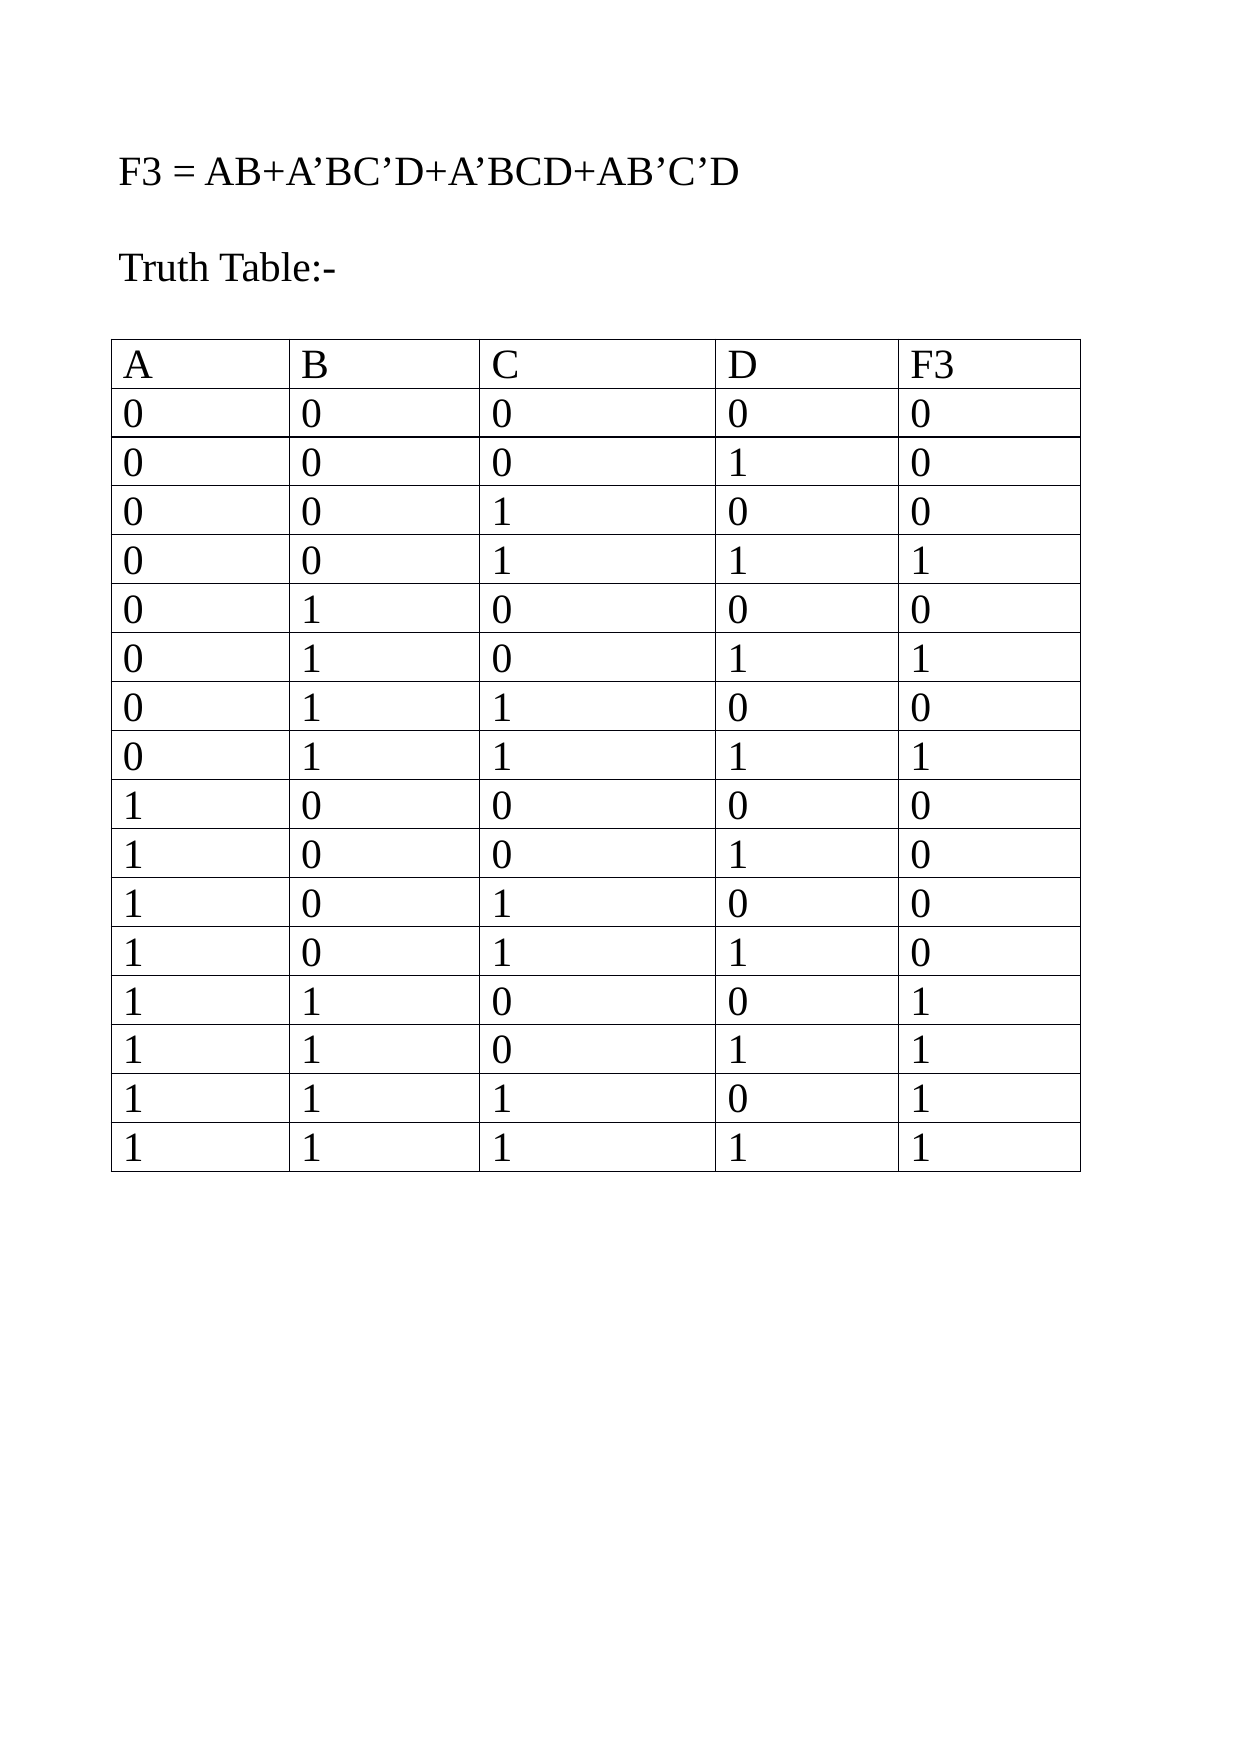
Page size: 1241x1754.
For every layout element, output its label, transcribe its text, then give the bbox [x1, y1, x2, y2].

table_cell 0 [716, 780, 898, 828]
table_cell 1 [290, 1025, 479, 1073]
table_cell 0 [899, 584, 1080, 632]
text F3 = AB+A’BC’D+A’BCD+AB’C’D [118, 147, 1122, 195]
table_cell 0 [112, 682, 289, 730]
table_cell 1 [112, 927, 289, 975]
table_cell 1 [480, 927, 715, 975]
table_cell 0 [290, 780, 479, 828]
table_cell 0 [716, 976, 898, 1024]
table_cell 1 [899, 633, 1080, 681]
table_cell 1 [899, 976, 1080, 1024]
table_cell 0 [290, 438, 479, 485]
table_cell 0 [899, 438, 1080, 485]
table_cell 0 [290, 535, 479, 583]
table_cell 1 [112, 1123, 289, 1171]
table_cell 0 [112, 438, 289, 485]
table_cell 1 [480, 486, 715, 534]
table_cell 1 [480, 1123, 715, 1171]
table_cell 1 [716, 829, 898, 877]
table_cell 1 [112, 780, 289, 828]
table_cell 0 [112, 633, 289, 681]
table_header B [290, 340, 479, 387]
table_cell 0 [899, 682, 1080, 730]
table_header F3 [899, 340, 1080, 387]
table_cell 1 [112, 976, 289, 1024]
table_cell 0 [480, 584, 715, 632]
table_cell 1 [290, 633, 479, 681]
table_cell 0 [480, 976, 715, 1024]
table_cell 1 [290, 584, 479, 632]
table_cell 1 [899, 535, 1080, 583]
table_cell 0 [290, 927, 479, 975]
table_cell 0 [899, 389, 1080, 436]
table_cell 0 [899, 878, 1080, 926]
table_cell 0 [480, 780, 715, 828]
table_cell 1 [112, 878, 289, 926]
text Truth Table:- [118, 243, 1122, 291]
table_cell 0 [112, 731, 289, 779]
table_cell 1 [290, 1123, 479, 1171]
table_cell 0 [480, 829, 715, 877]
table_cell 1 [480, 682, 715, 730]
table_cell 0 [480, 1025, 715, 1073]
table_cell 1 [290, 1074, 479, 1122]
table_cell 0 [716, 389, 898, 436]
table_cell 0 [899, 927, 1080, 975]
table_cell 0 [112, 486, 289, 534]
table_cell 1 [290, 682, 479, 730]
table_cell 0 [112, 535, 289, 583]
table_cell 1 [716, 535, 898, 583]
table_cell 1 [716, 731, 898, 779]
table_cell 1 [899, 1074, 1080, 1122]
table_cell 1 [290, 731, 479, 779]
table_cell 1 [716, 633, 898, 681]
table_cell 1 [716, 927, 898, 975]
table_cell 1 [716, 438, 898, 485]
table_cell 0 [716, 878, 898, 926]
table_cell 0 [480, 389, 715, 436]
table_cell 0 [899, 486, 1080, 534]
table_cell 0 [480, 438, 715, 485]
table_cell 0 [290, 486, 479, 534]
table_cell 0 [716, 584, 898, 632]
table_cell 0 [290, 878, 479, 926]
table_header D [716, 340, 898, 387]
table_header A [112, 340, 289, 387]
table_cell 0 [290, 829, 479, 877]
table_cell 1 [480, 1074, 715, 1122]
table_cell 0 [112, 389, 289, 436]
table_cell 1 [899, 1025, 1080, 1073]
table_cell 0 [899, 829, 1080, 877]
table_cell 0 [290, 389, 479, 436]
table_cell 1 [480, 878, 715, 926]
table_cell 0 [716, 682, 898, 730]
table_cell 1 [480, 731, 715, 779]
table_cell 1 [112, 1025, 289, 1073]
table_cell 1 [899, 1123, 1080, 1171]
table_cell 1 [112, 829, 289, 877]
table_cell 0 [112, 584, 289, 632]
table_cell 0 [480, 633, 715, 681]
table_cell 1 [716, 1025, 898, 1073]
table_cell 1 [480, 535, 715, 583]
table_cell 0 [899, 780, 1080, 828]
table_cell 1 [112, 1074, 289, 1122]
table_cell 0 [716, 1074, 898, 1122]
table_cell 1 [290, 976, 479, 1024]
table_header C [480, 340, 715, 387]
table_cell 0 [716, 486, 898, 534]
table_cell 1 [716, 1123, 898, 1171]
table_cell 1 [899, 731, 1080, 779]
